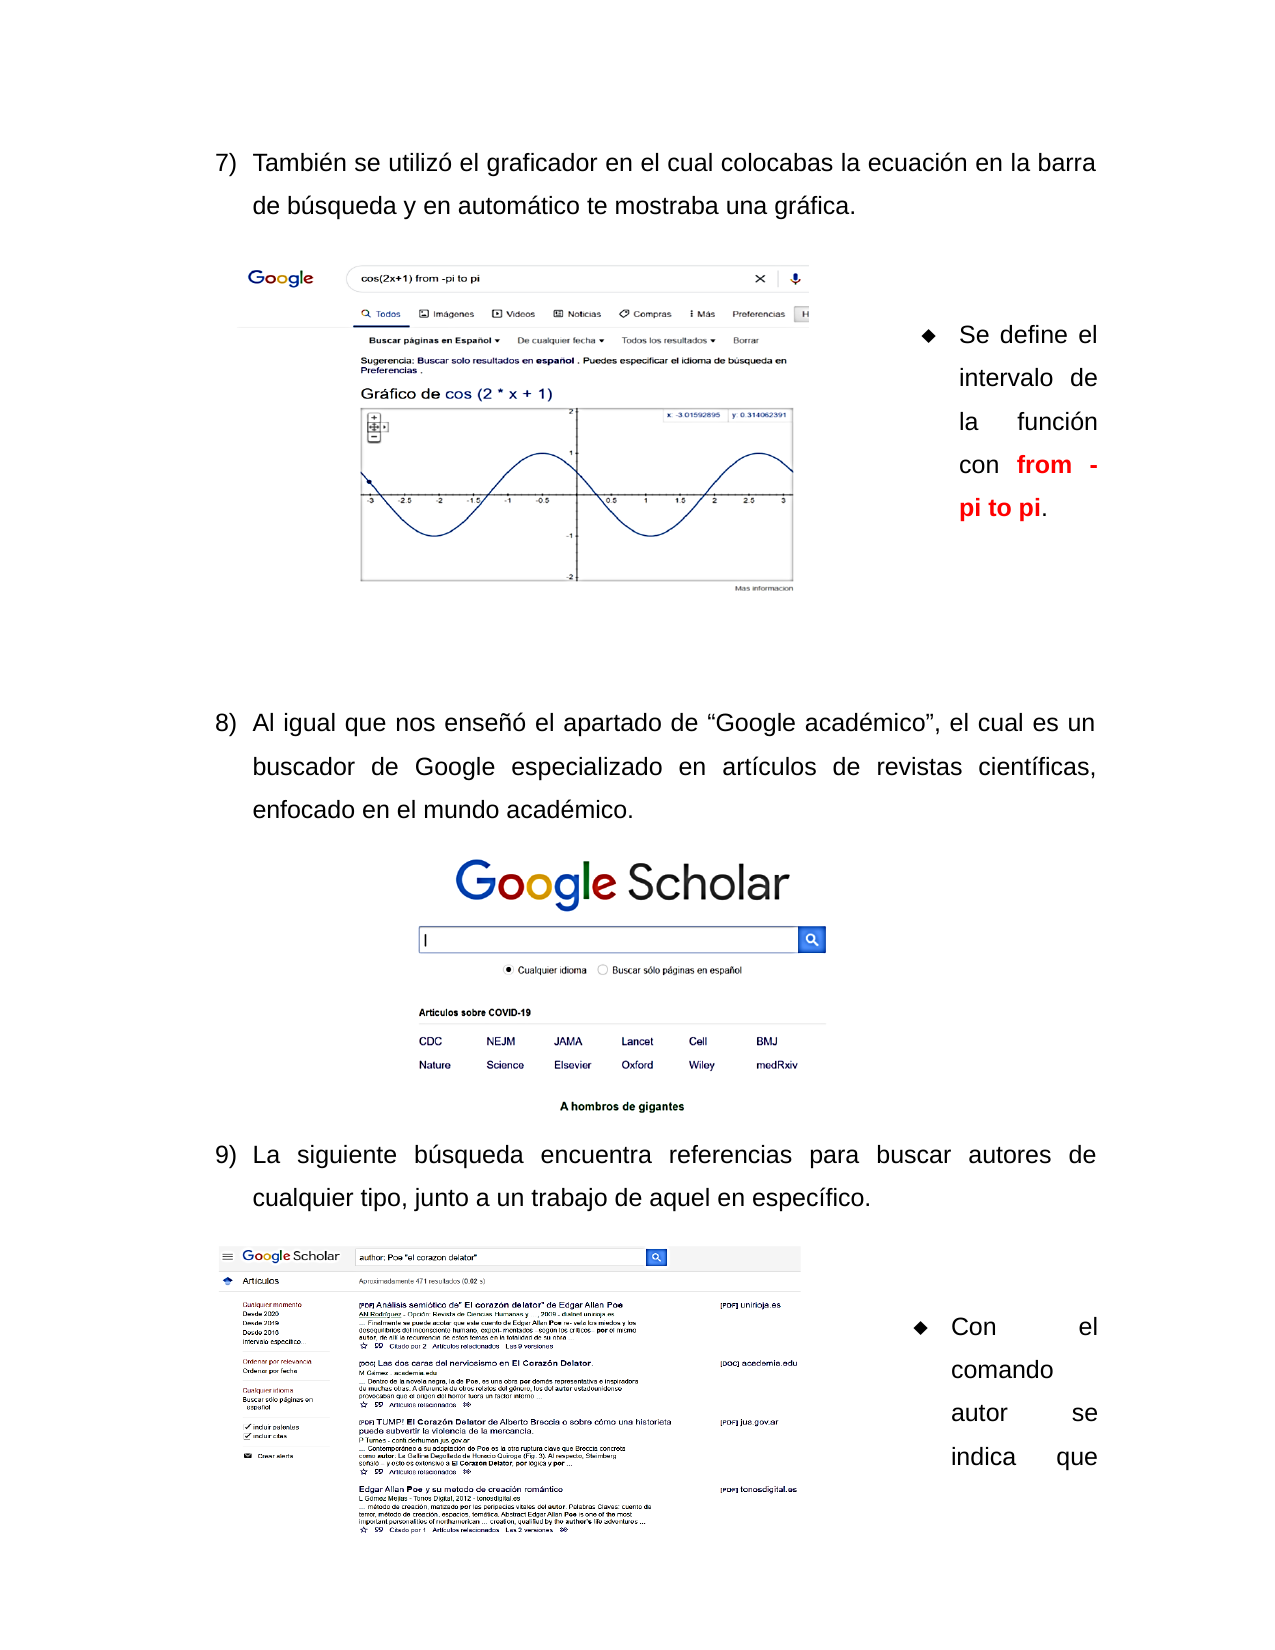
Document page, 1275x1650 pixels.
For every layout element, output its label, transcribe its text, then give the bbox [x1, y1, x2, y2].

list También se utilizó el graficador en el cual colocabas la ecuación en la barra de búsqueda y en automático te mostraba una gráfica. [215, 148, 1098, 219]
list Se define el intervalo de la función con from -pi to pi. [809, 320, 1098, 521]
list La siguiente búsqueda encuentra referencias para buscar autores de cualquier tipo, junto a un trabajo de aquel en específico. [215, 1139, 1098, 1211]
list Con el comando autor se indica que [801, 1312, 1098, 1470]
list Al igual que nos enseñó el apartado de “Google académico”, el cual es un buscador de Google especializado en artículos de revistas científicas, enfocado en el mundo académico. [215, 708, 1098, 823]
